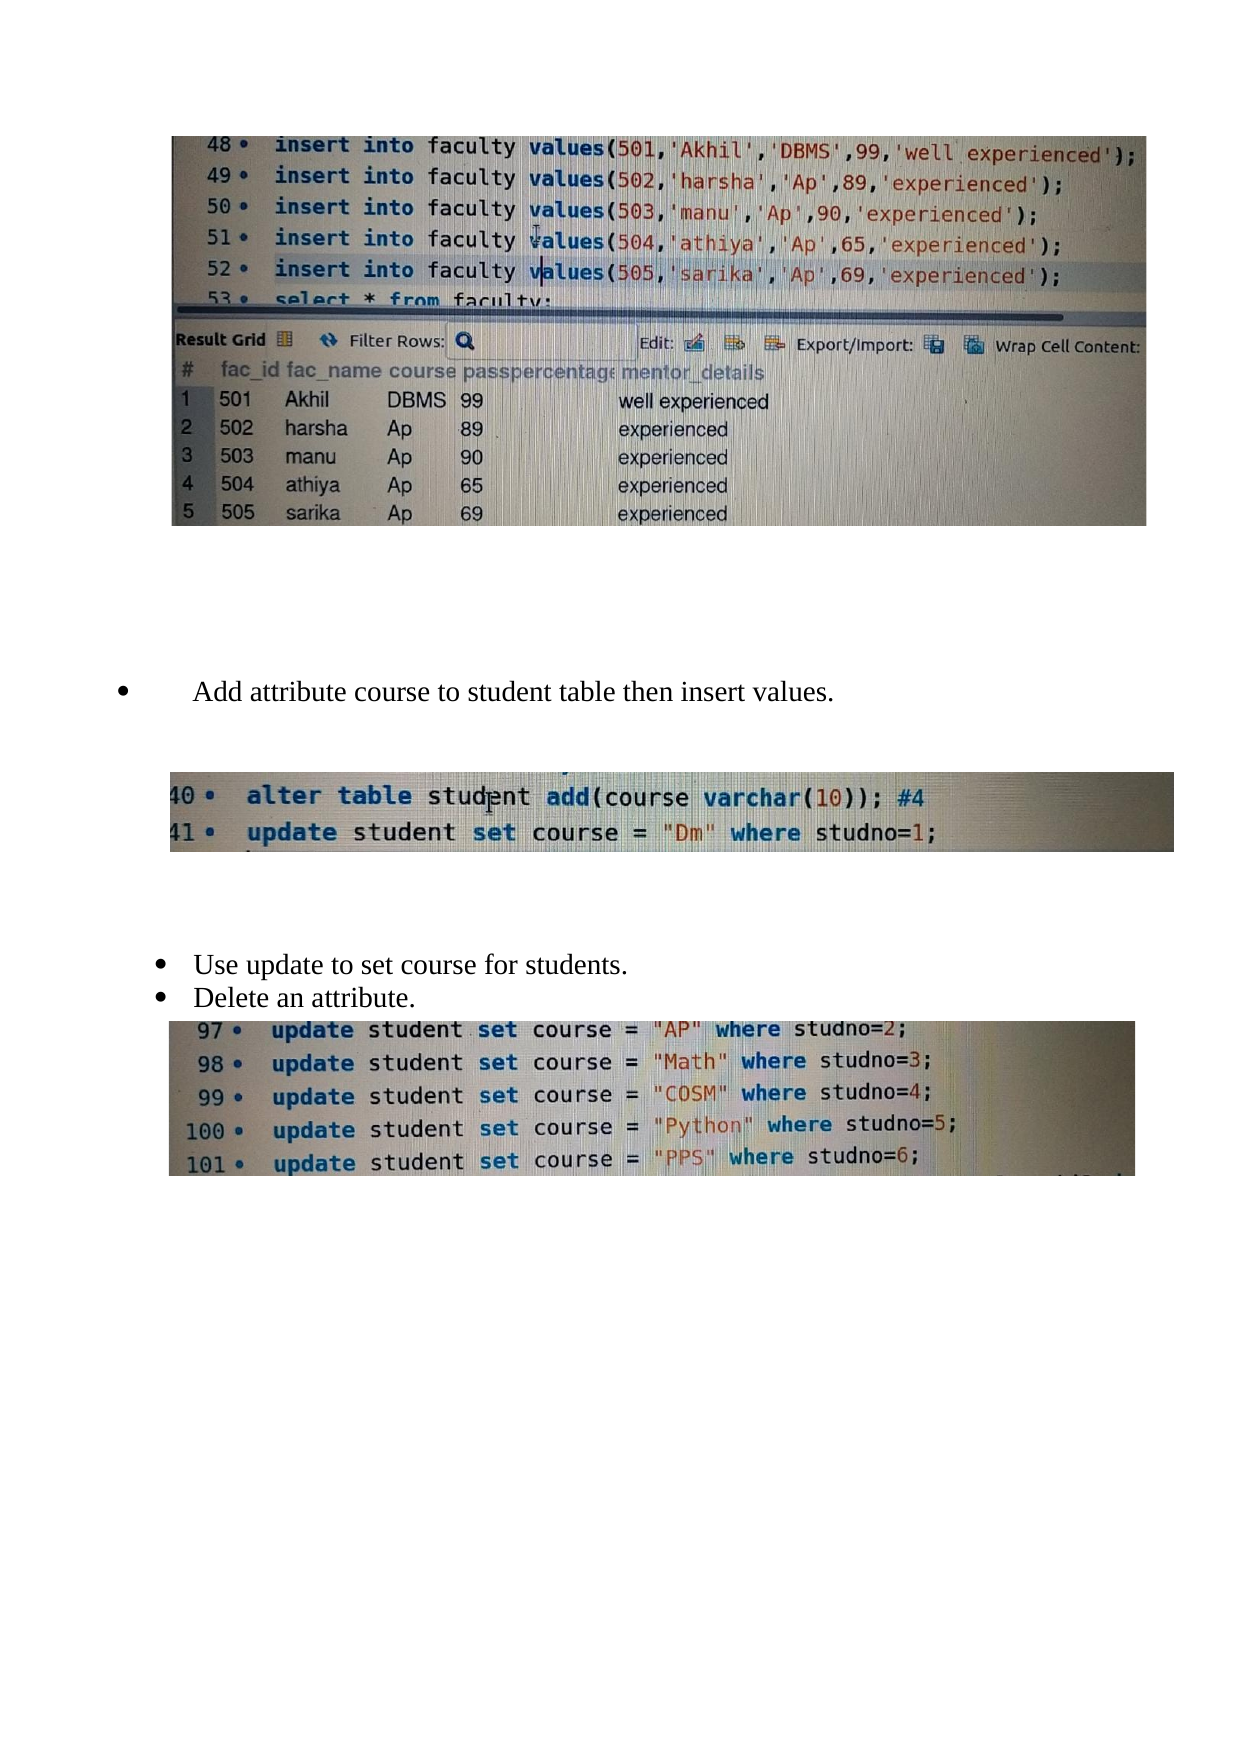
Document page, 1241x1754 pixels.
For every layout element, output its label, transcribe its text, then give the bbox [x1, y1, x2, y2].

picture [168, 1021, 1136, 1176]
list Add attribute course to student table then insert values. [118, 674, 1122, 708]
list Use update to set course for students. [156, 947, 1122, 981]
list Delete an attribute. [156, 981, 1122, 1014]
picture [170, 772, 1174, 852]
picture [171, 136, 1147, 526]
